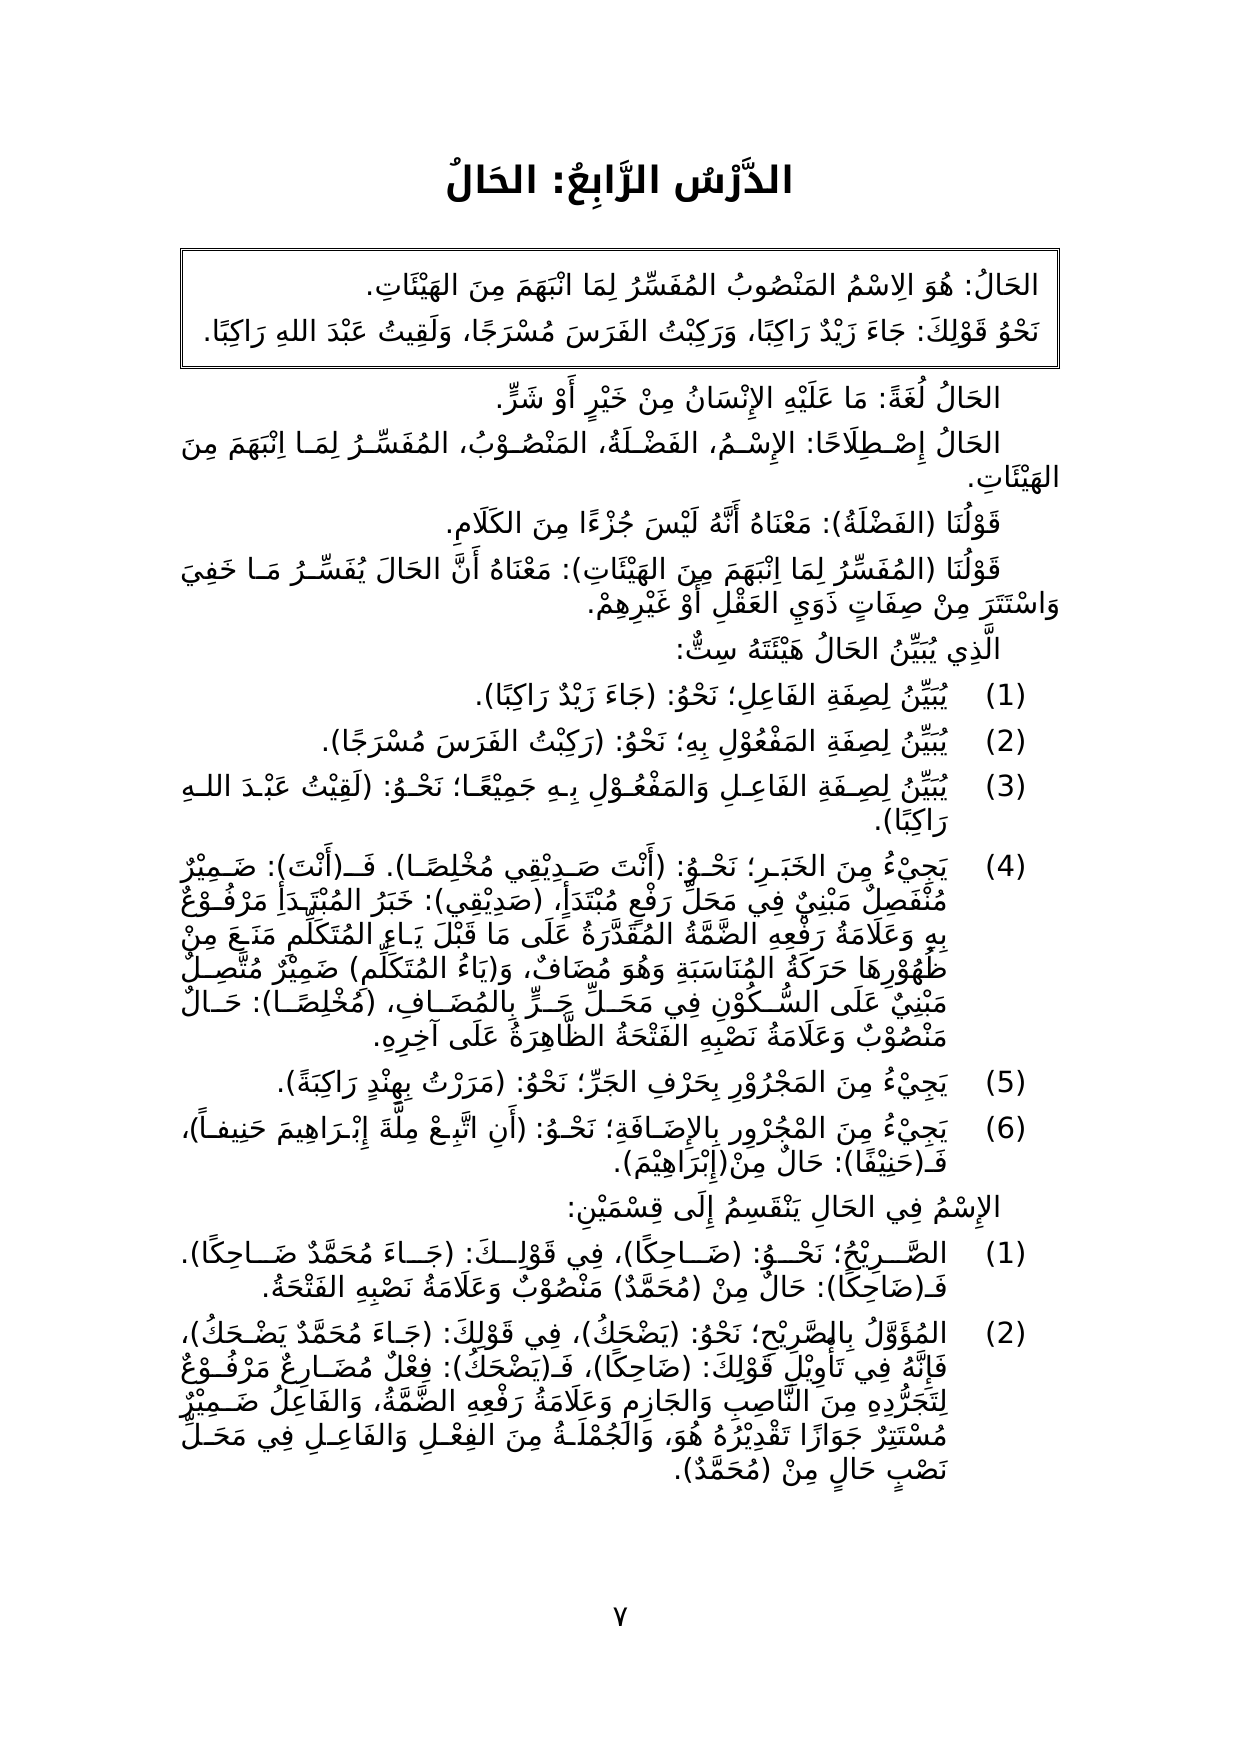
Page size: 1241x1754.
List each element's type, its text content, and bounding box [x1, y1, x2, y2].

text الحَالُ لُغَةً: مَا عَلَيْهِ الإِنْسَانُ مِنْ خَيْرٍ أَوْ شَرٍّ. [180, 381, 1060, 415]
list الصَّرِيْحُ؛ نَحْوُ: (ضَاحِكًا)، فِي قَوْلِكَ: (جَاءَ مُحَمَّدٌ ضَاحِكًا). فَـ(ضَاحِكًا): حَالٌ مِنْ (مُحَمَّدٌ) مَنْصُوْبٌ وَعَلَامَةُ نَصْبِهِ الفَتْحَةُ. [180, 1237, 985, 1304]
text نَحْوُ قَوْلِكَ: جَاءَ زَيْدٌ رَاكِبًا، وَرَكِبْتُ الفَرَسَ مُسْرَجًا، وَلَقِيتُ عَبْدَ اللهِ رَاكِبًا. [183, 293, 1057, 366]
list يُبَيِّنُ لِصِفَةِ المَفْعُوْلِ بِهِ؛ نَحْوُ: (رَكِبْتُ الفَرَسَ مُسْرَجًا). [180, 724, 985, 758]
list المُؤَوَّلُ بِالصَّرِيْحِ؛ نَحْوُ: (يَضْحَكُ)، فِي قَوْلِكَ: (جَاءَ مُحَمَّدٌ يَضْحَكُ)، فَإِنَّهُ فِي تَأْوِيْلِ قَوْلِكَ: (ضَاحِكًا)، فَـ(يَضْحَكُ): فِعْلٌ مُضَارِعٌ مَرْفُوْعٌ لِتَجَرُّدِهِ مِنَ النَّاصِبِ وَالجَازِمِ وَعَلَامَةُ رَفْعِهِ الضَّمَّةُ، وَالفَاعِلُ ضَمِيْرٌ مُسْتَتِرٌ جَوَازًا تَقْدِيْرُهُ هُوَ، وَالجُمْلَةُ مِنَ الفِعْلِ وَالفَاعِلِ فِي مَحَلِّ نَصْبٍ حَالٍ مِنْ (مُحَمَّدٌ). [180, 1316, 985, 1486]
list يُبَيِّنُ لِصِفَةِ الفَاعِلِ وَالمَفْعُوْلِ بِهِ جَمِيْعًا؛ نَحْوُ: (لَقِيْتُ عَبْدَ اللهِ رَاكِبًا). [180, 770, 985, 838]
list يَجِيْءُ مِنَ المْجُرْوِر بِالإِضَافَةِ؛ نَحْوُ: ﴿أَنِ اتَّبِعْ مِلَّةَ إِبْرَاهِيمَ حَنِيفاً﴾، فَـ(حَنِيْفًا): حَالٌ مِنْ(إِبْرَاهِيْمَ). [180, 1111, 985, 1179]
text الَّذِي يُبَيِّنُ الحَالُ هَيْئَتَهُ سِتٌّ: [180, 632, 1060, 666]
text قَوْلُنَا (المُفَسِّرُ لِمَا اِنْبَهَمَ مِنَ الهَيْئَاتِ): مَعْنَاهُ أَنَّ الحَالَ يُفَسِّرُ مَا خَفِيَ وَاسْتَتَرَ مِنْ صِفَاتٍ ذَوَيِ العَقْلِ أَوْ غَيْرِهِمْ. [180, 552, 1060, 620]
text الحَالُ: هُوَ الِاسْمُ المَنْصُوبُ المُفَسِّرُ لِمَا انْبَهَمَ مِنَ الهَيْئَاتِ. [183, 251, 1057, 293]
text قَوْلُنَا (الفَضْلَةُ): مَعْنَاهُ أَنَّهُ لَيْسَ جُزْءًا مِنَ الكَلَامِ. [180, 507, 1060, 541]
list يَجِيْءُ مِنَ الخَبَرِ؛ نَحْوُ: (أَنْتَ صَدِيْقِي مُخْلِصًا). فَـ(أَنْتَ): ضَمِيْرٌ مُنْفَصِلٌ مَبْنِيٌ فِي مَحَلِّ رَفْعٍ مُبْتَدَأٍ، (صَدِيْقِي): خَبَرُ المُبْتَدَأِ مَرْفُوْعٌ بِهِ وَعَلَامَةُ رَفْعِهِ الضَّمَّةُ المُقَدَّرَةُ عَلَى مَا قَبْلَ يَاءِ المُتَكَلِّمِ مَنَعَ مِنْ ظُهُوْرِهَا حَرَكَةُ المُنَاسَبَةِ وَهُوَ مُضَافٌ، وَ(يَاءُ المُتَكَلِّمِ) ضَمِيْرٌ مُتَّصِلٌ مَبْنِيٌ عَلَى السُّكُوْنِ فِي مَحَلِّ جَرٍّ بِالمُضَافِ، (مُخْلِصًا): حَالٌ مَنْصُوْبٌ وَعَلَامَةُ نَصْبِهِ الفَتْحَةُ الظَّاهِرَةُ عَلَى آخِرِهِ. [180, 849, 985, 1053]
list يَجِيْءُ مِنَ المَجْرُوْرِ بِحَرْفِ الجَرِّ؛ نَحْوُ: (مَرَرْتُ بِهِنْدٍ رَاكِبَةً). [180, 1065, 985, 1099]
text الإِسْمُ فِي الحَالِ يَنْقَسِمُ إِلَى قِسْمَيْنِ: [180, 1191, 1060, 1225]
subtitle الدَّرْسُ الرَّابِعُ: الحَالُ [180, 146, 1060, 217]
list يُبَيِّنُ لِصِفَةِ الفَاعِلِ؛ نَحْوُ: (جَاءَ زَيْدٌ رَاكِبًا). [180, 678, 985, 712]
text الحَالُ إِصْطِلَاحًا: الإِسْمُ، الفَضْلَةُ، المَنْصُوْبُ، المُفَسِّرُ لِمَا اِنْبَهَمَ مِنَ الهَيْئَاتِ. [180, 427, 1060, 495]
